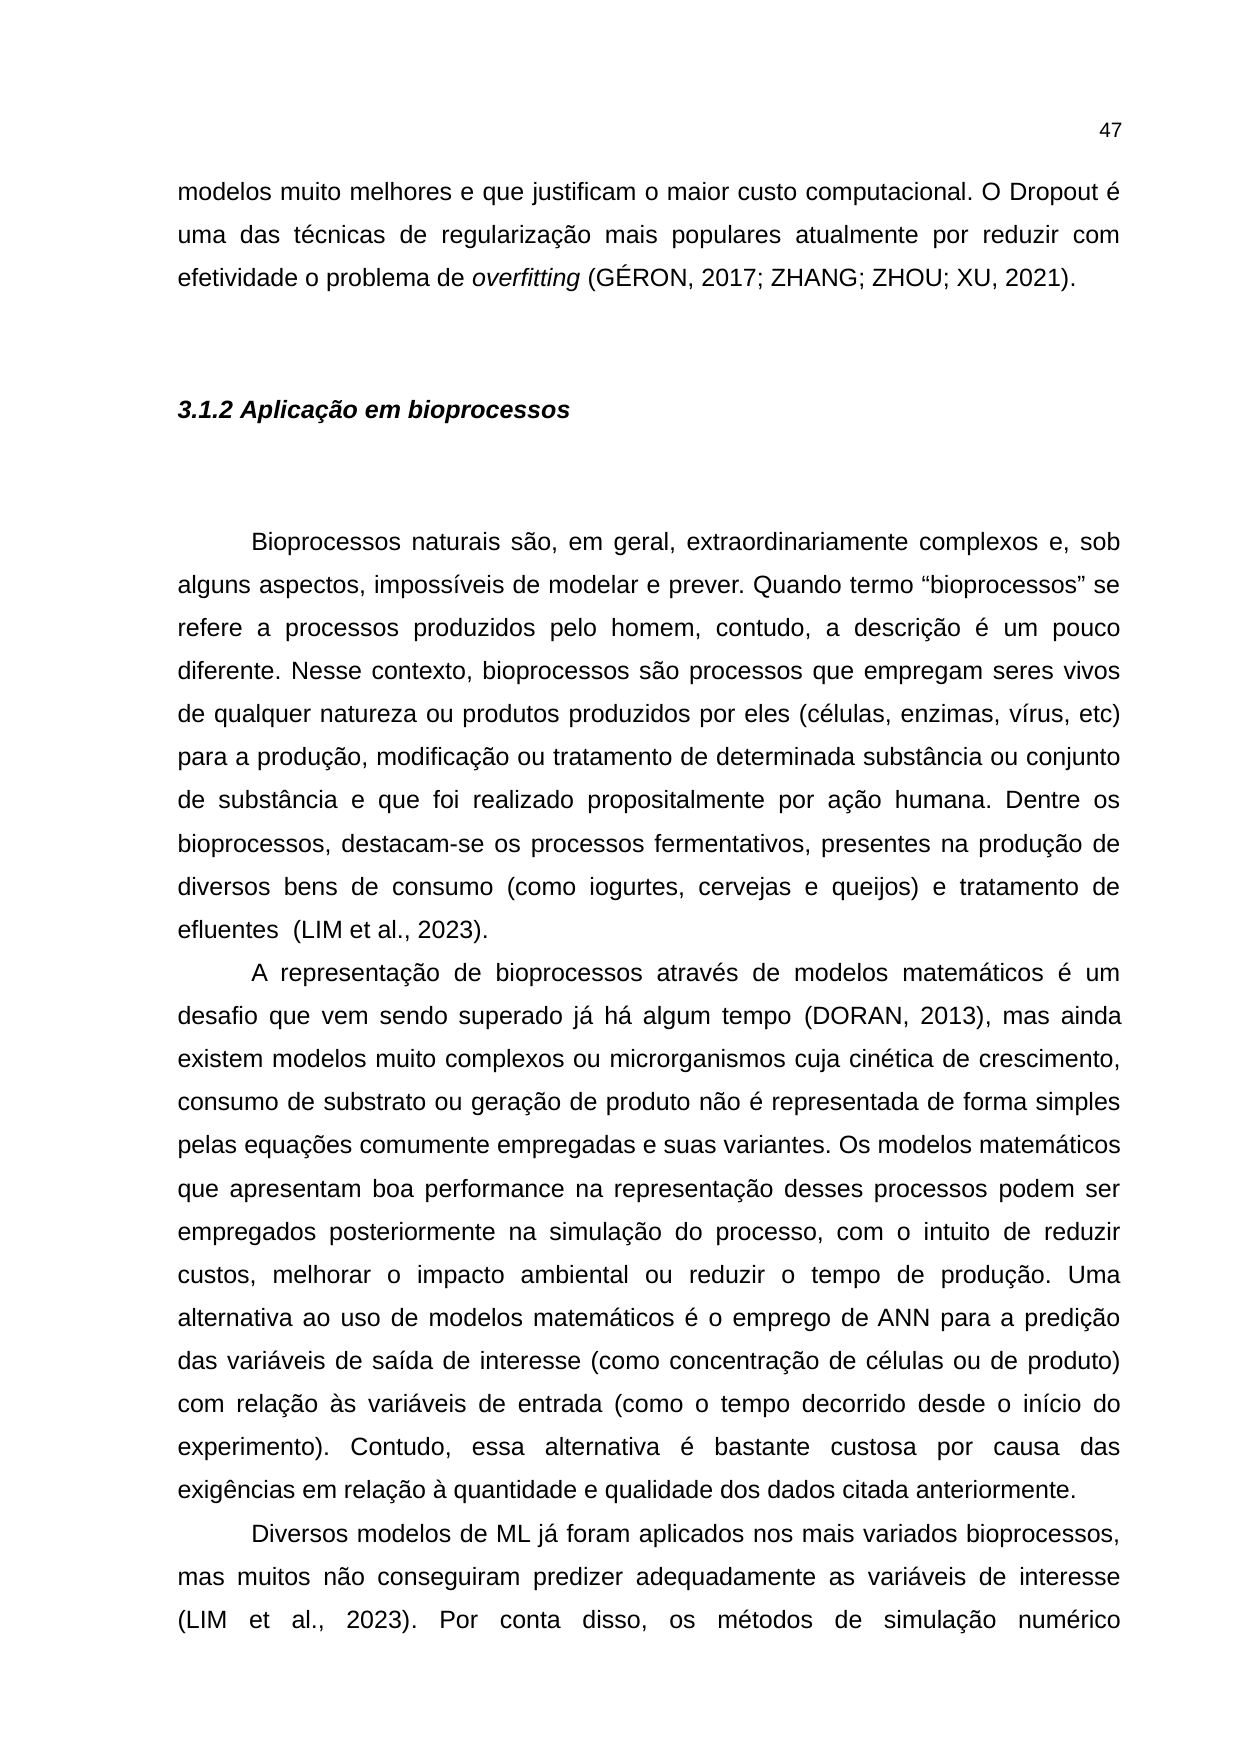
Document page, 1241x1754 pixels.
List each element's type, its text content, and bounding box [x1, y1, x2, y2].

text A representação de bioprocessos através de modelos matemáticos é um desafio que vem sendo superado já há algum tempo (DORAN, 2013), mas ainda existem modelos muito complexos ou microrganismos cuja cinética de crescimento, consumo de substrato ou geração de produto não é representada de forma simples pelas equações comumente empregadas e suas variantes. Os modelos matemáticos que apresentam boa performance na representação desses processos podem ser empregados posteriormente na simulação do processo, com o intuito de reduzir custos, melhorar o impacto ambiental ou reduzir o tempo de produção. Uma alternativa ao uso de modelos matemáticos é o emprego de ANN para a predição das variáveis de saída de interesse (como concentração de células ou de produto) com relação às variáveis de entrada (como o tempo decorrido desde o início do experimento). Contudo, essa alternativa é bastante custosa por causa das exigências em relação à quantidade e qualidade dos dados citada anteriormente. [177, 958, 1122, 1504]
text modelos muito melhores e que justificam o maior custo computacional. O Dropout é uma das técnicas de regularização mais populares atualmente por reduzir com efetividade o problema de overfitting (GÉRON, 2017; ZHANG; ZHOU; XU, 2021). [177, 177, 1122, 292]
text Bioprocessos naturais são, em geral, extraordinariamente complexos e, sob alguns aspectos, impossíveis de modelar e prever. Quando termo “bioprocessos” se refere a processos produzidos pelo homem, contudo, a descrição é um pouco diferente. Nesse contexto, bioprocessos são processos que empregam seres vivos de qualquer natureza ou produtos produzidos por eles (células, enzimas, vírus, etc) para a produção, modificação ou tratamento de determinada substância ou conjunto de substância e que foi realizado propositalmente por ação humana. Dentre os bioprocessos, destacam-se os processos fermentativos, presentes na produção de diversos bens de consumo (como iogurtes, cervejas e queijos) e tratamento de efluentes (LIM et al., 2023). [177, 527, 1122, 943]
subtitle Aplicação em bioprocessos [177, 395, 1122, 424]
text Diversos modelos de ML já foram aplicados nos mais variados bioprocessos, mas muitos não conseguiram predizer adequadamente as variáveis de interesse (LIM et al., 2023). Por conta disso, os métodos de simulação numérico [177, 1518, 1122, 1633]
